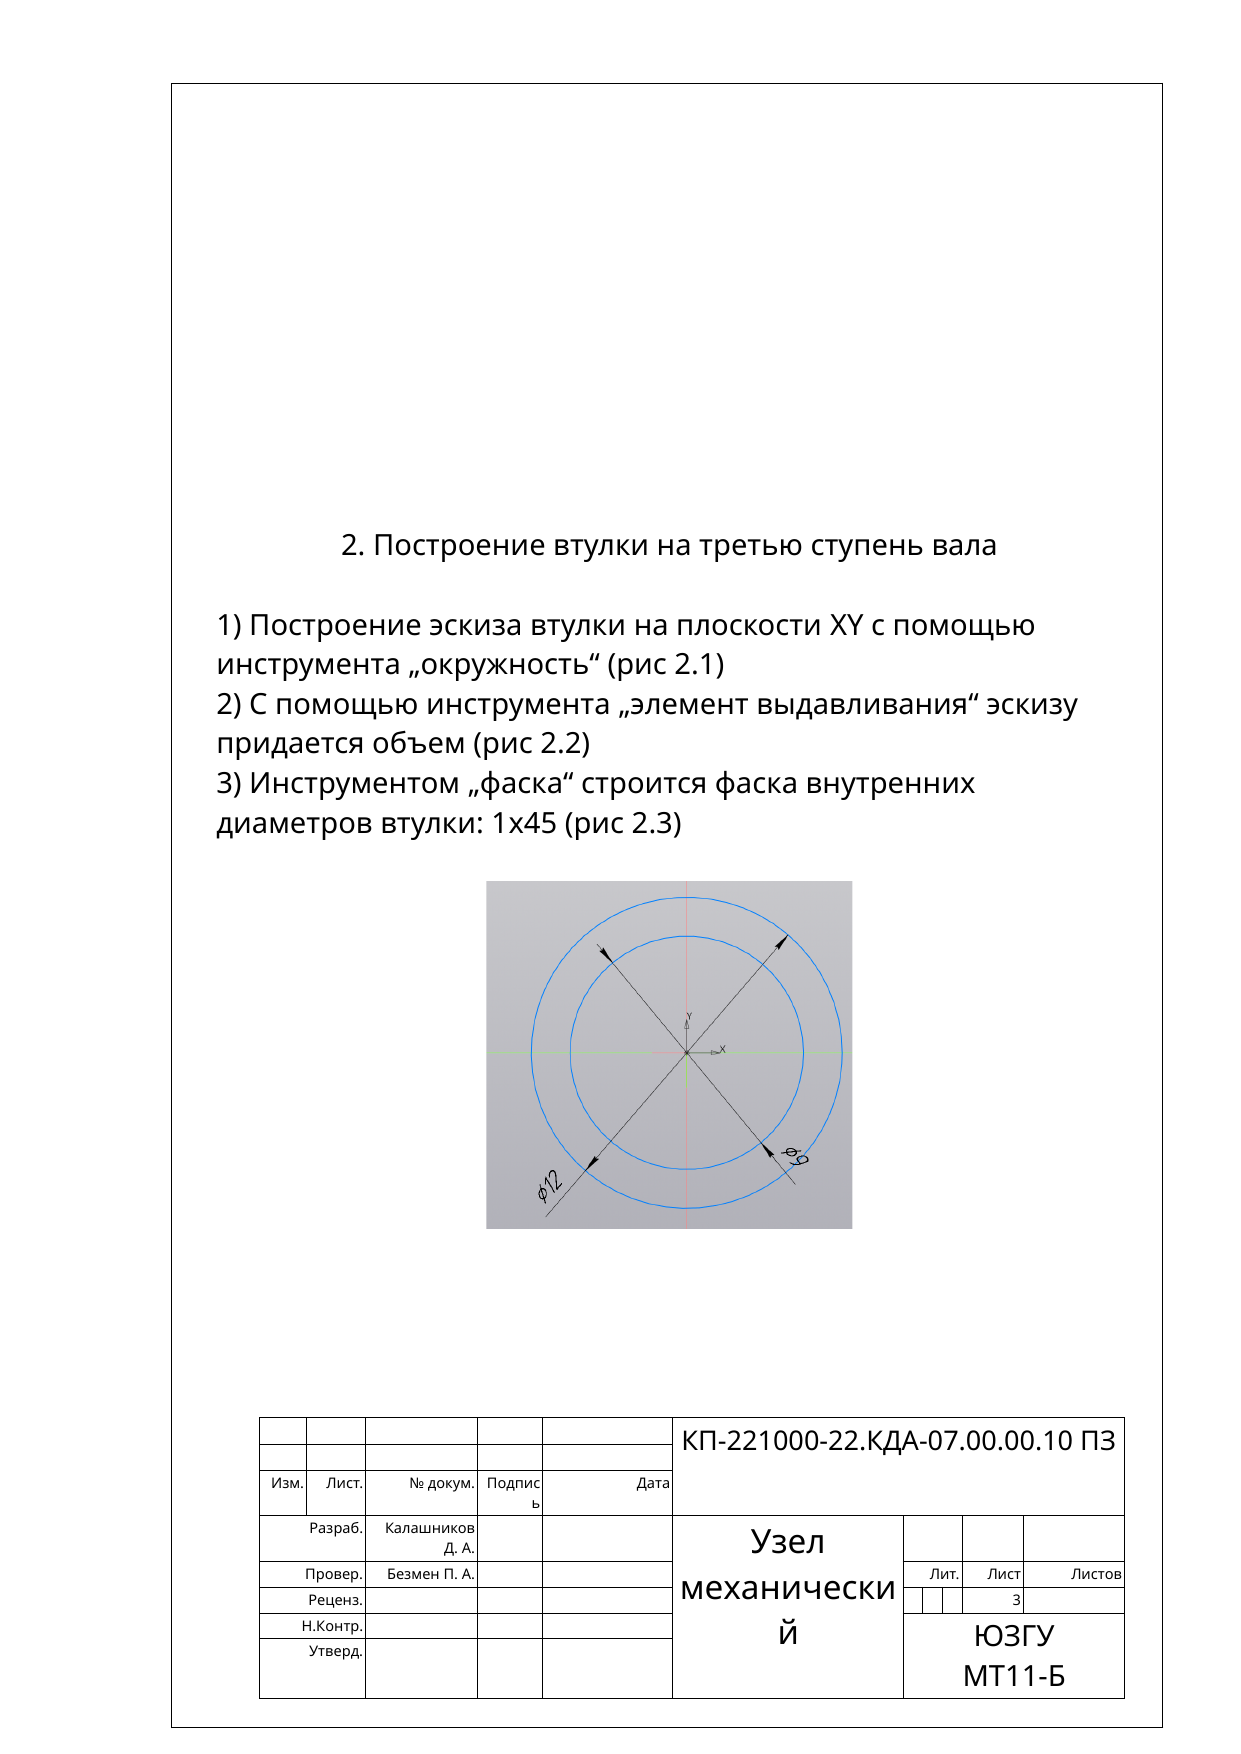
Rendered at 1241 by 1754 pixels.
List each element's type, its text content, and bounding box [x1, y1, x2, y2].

picture [486, 881, 853, 1229]
text 3) Инструментом „фаска“ строится фаска внутренних диаметров втулки: 1x45 (рис 2.3) [216, 762, 1123, 842]
text 2) С помощью инструмента „элемент выдавливания“ эскизу придается объем (рис 2.2) [216, 683, 1123, 762]
text 1) Построение эскиза втулки на плоскости XY с помощью инструмента „окружность“ (рис 2.1) [216, 604, 1123, 683]
text 2. Построение втулки на третью ступень вала [216, 524, 1123, 564]
